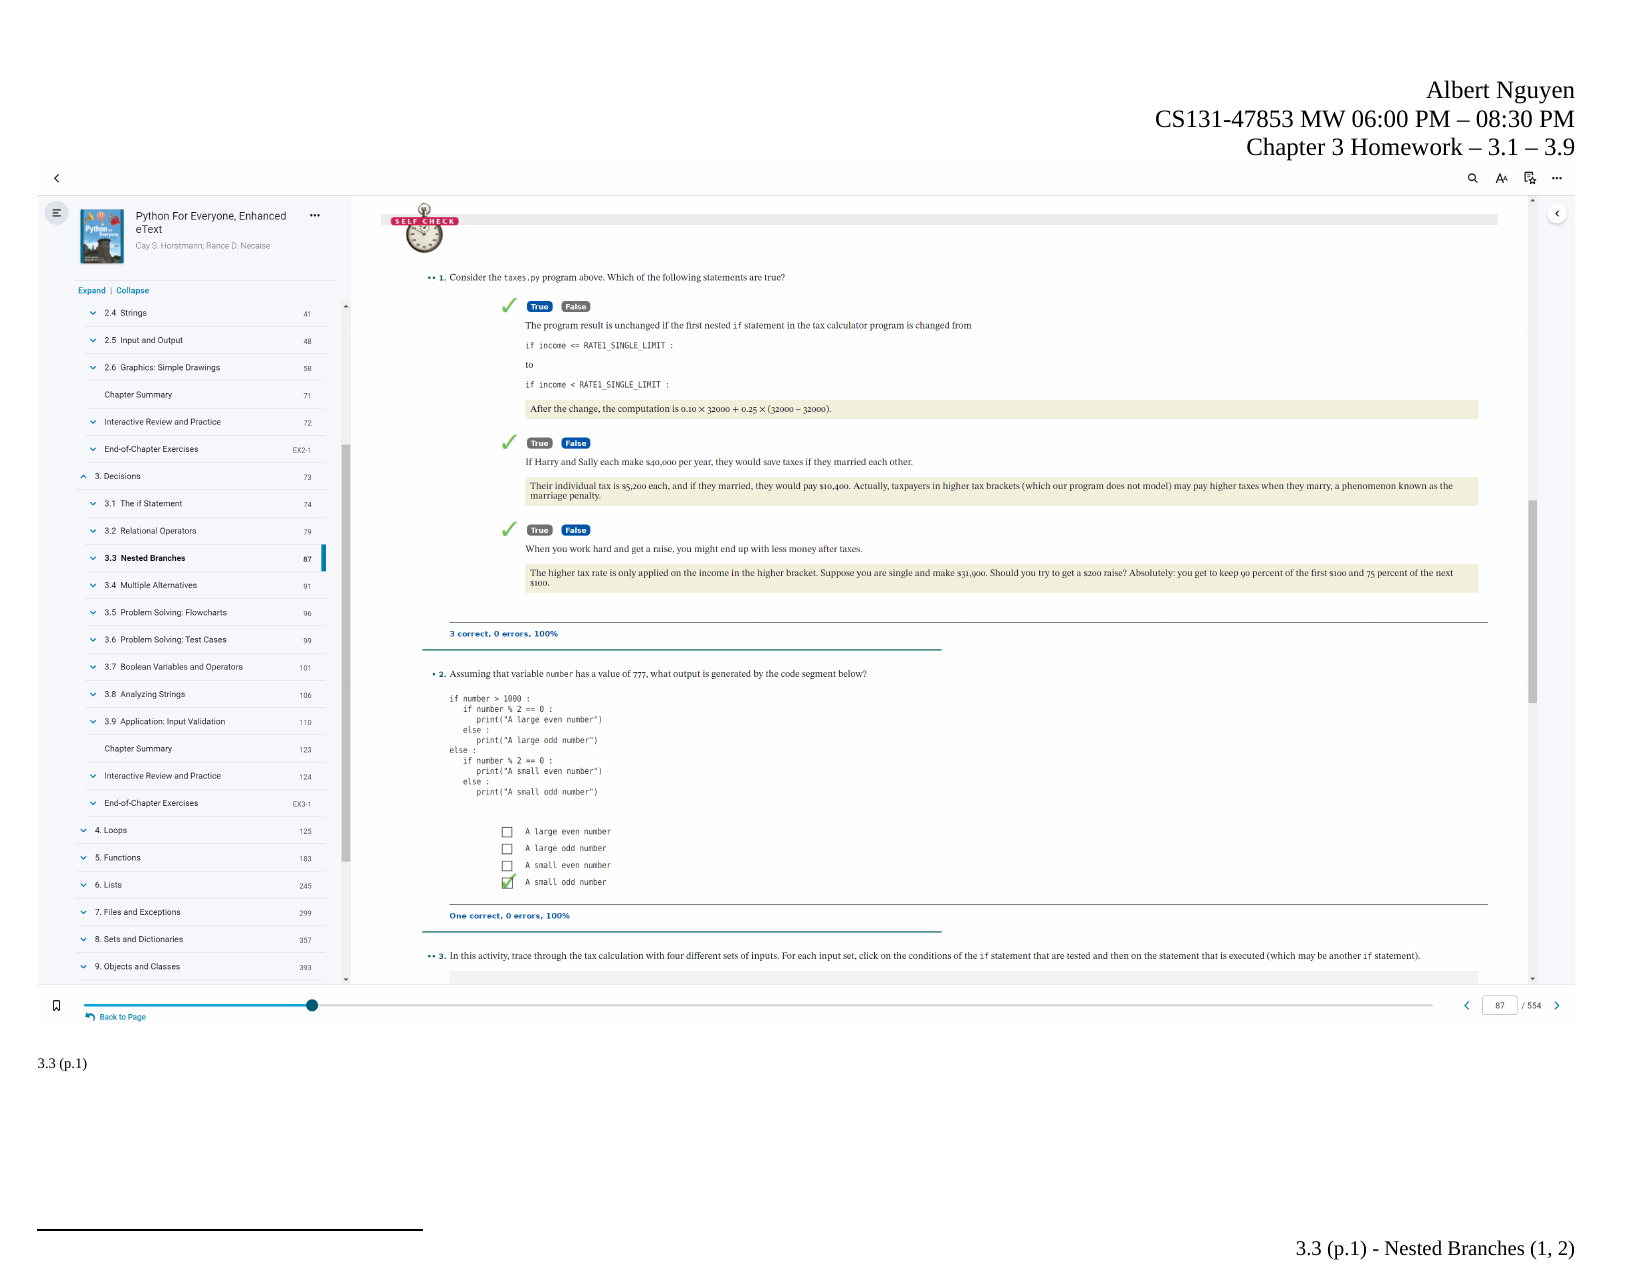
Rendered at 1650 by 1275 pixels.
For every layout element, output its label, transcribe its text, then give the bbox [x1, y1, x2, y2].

picture [37, 161, 1575, 1026]
text - Nested Branches (1, 2) [37, 1236, 1575, 1260]
